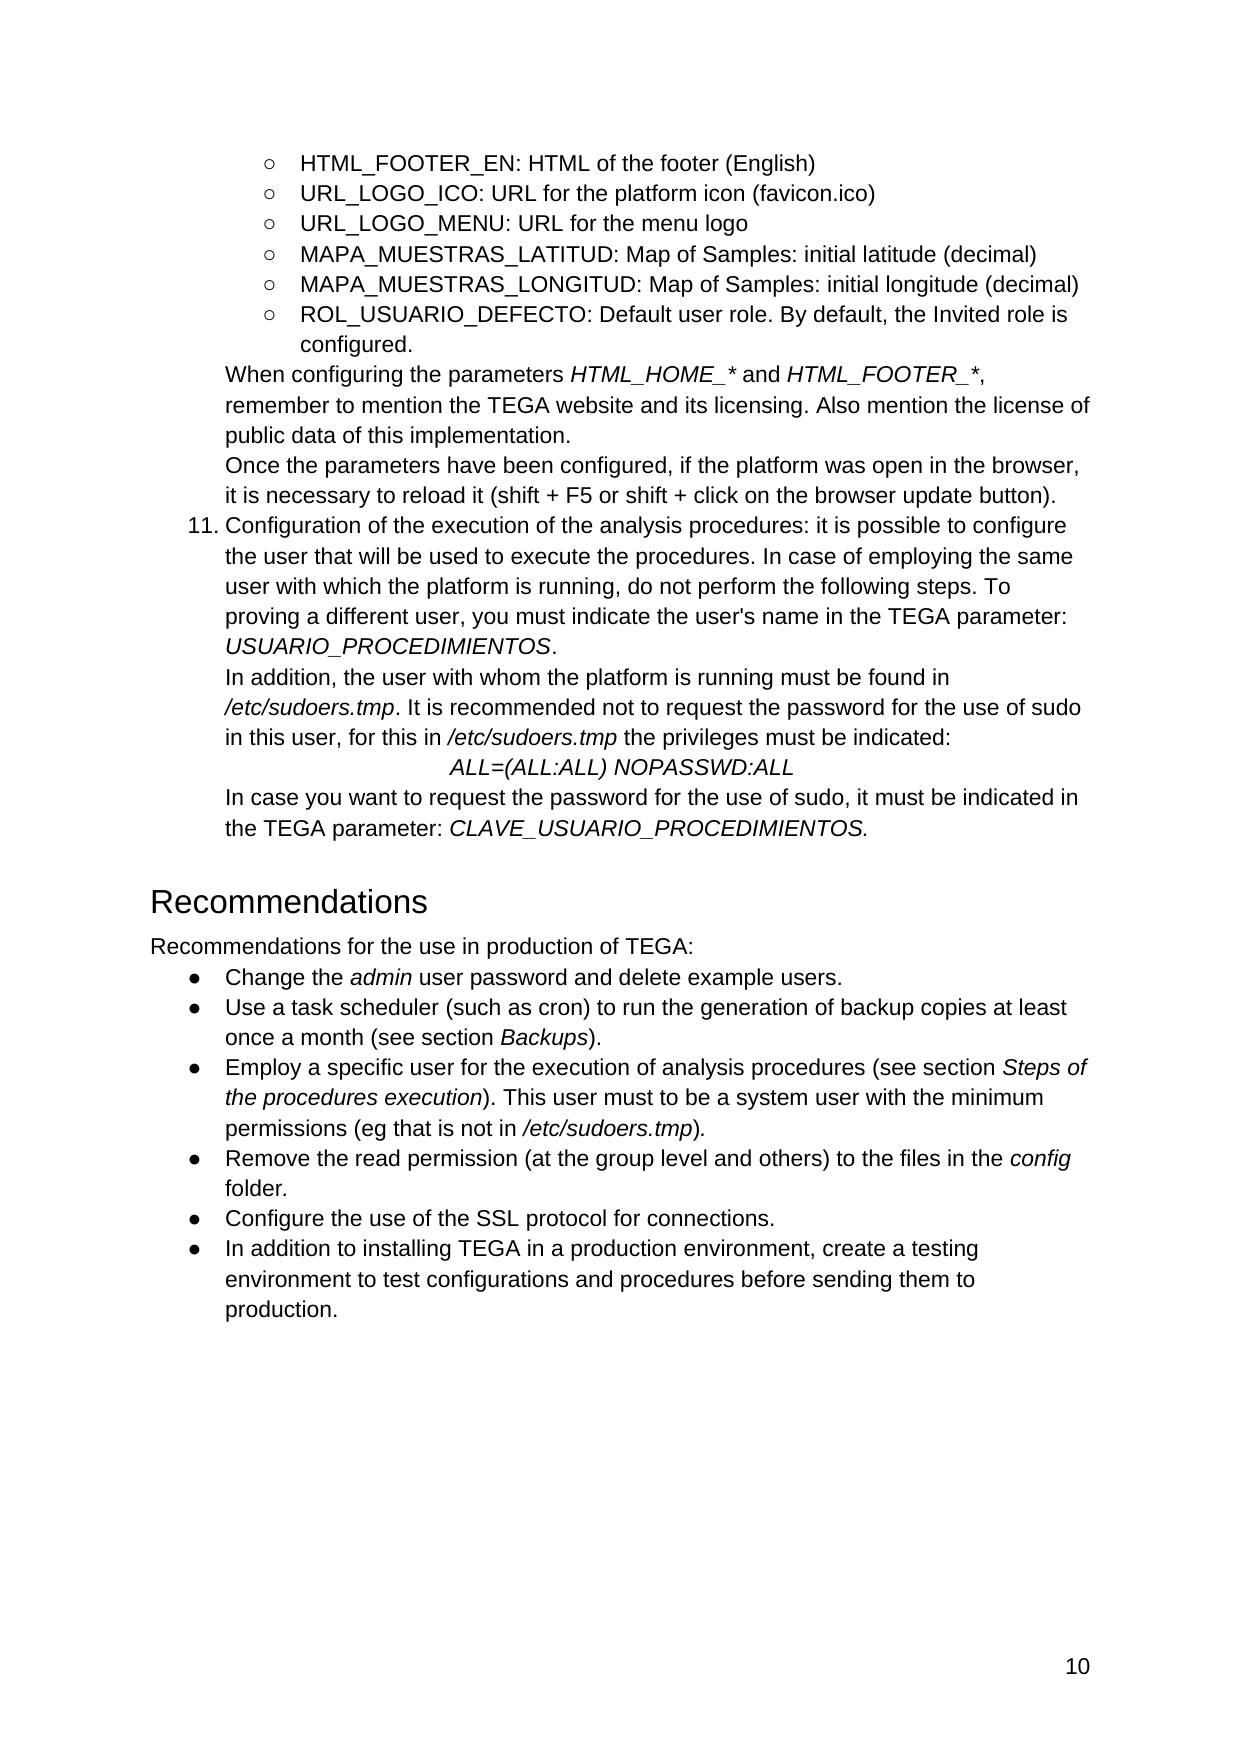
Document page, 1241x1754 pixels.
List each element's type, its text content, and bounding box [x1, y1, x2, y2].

list In addition to installing TEGA in a production environment, create a testing environment to test configurations and procedures before sending them to production. [187, 1235, 1090, 1322]
list HTML_FOOTER_EN: HTML of the footer (English) [262, 150, 1090, 176]
list Employ a specific user for the execution of analysis procedures (see section Steps of the procedures execution). This user must to be a system user with the minimum permissions (eg that is not in /etc/sudoers.tmp). [187, 1054, 1090, 1141]
text Recommendations for the use in production of TEGA: [150, 933, 1090, 959]
text When configuring the parameters HTML_HOME_* and HTML_FOOTER_*, remember to mention the TEGA website and its licensing. Also mention the license of public data of this implementation. Once the parameters have been configured, if the platform was open in the browser, it is necessary to reload it (shift + F5 or shift + click on the browser update button). [225, 361, 1090, 509]
list ROL_USUARIO_DEFECTO: Default user role. By default, the Invited role is configured. [262, 301, 1090, 358]
list Change the admin user password and delete example users. [187, 963, 1090, 990]
list Configure the use of the SSL protocol for connections. [187, 1205, 1090, 1231]
list Use a task scheduler (such as cron) to run the generation of backup copies at least once a month (see section Backups). [187, 994, 1090, 1050]
list URL_LOGO_ICO: URL for the platform icon (favicon.ico) [262, 180, 1090, 207]
list MAPA_MUESTRAS_LATITUD: Map of Samples: initial latitude (decimal) [262, 241, 1090, 267]
list Configuration of the execution of the analysis procedures: it is possible to configure the user that will be used to execute the procedures. In case of employing the same user with which the platform is running, do not perform the following steps. To proving a different user, you must indicate the user's name in the TEGA parameter: USUARIO_PROCEDIMIENTOS. In addition, the user with whom the platform is running must be found in /etc/sudoers.tmp. It is recommended not to request the password for the use of sudo in this user, for this in /etc/sudoers.tmp the privileges must be indicated: ALL=(ALL:ALL) NOPASSWD:ALL In case you want to request the password for the use of sudo, it must be indicated in the TEGA parameter: CLAVE_USUARIO_PROCEDIMIENTOS. [187, 512, 1090, 841]
subtitle Recommendations [150, 882, 1090, 921]
list MAPA_MUESTRAS_LONGITUD: Map of Samples: initial longitude (decimal) [262, 271, 1090, 297]
list Remove the read permission (at the group level and others) to the files in the config folder. [187, 1145, 1090, 1201]
list URL_LOGO_MENU: URL for the menu logo [262, 210, 1090, 237]
